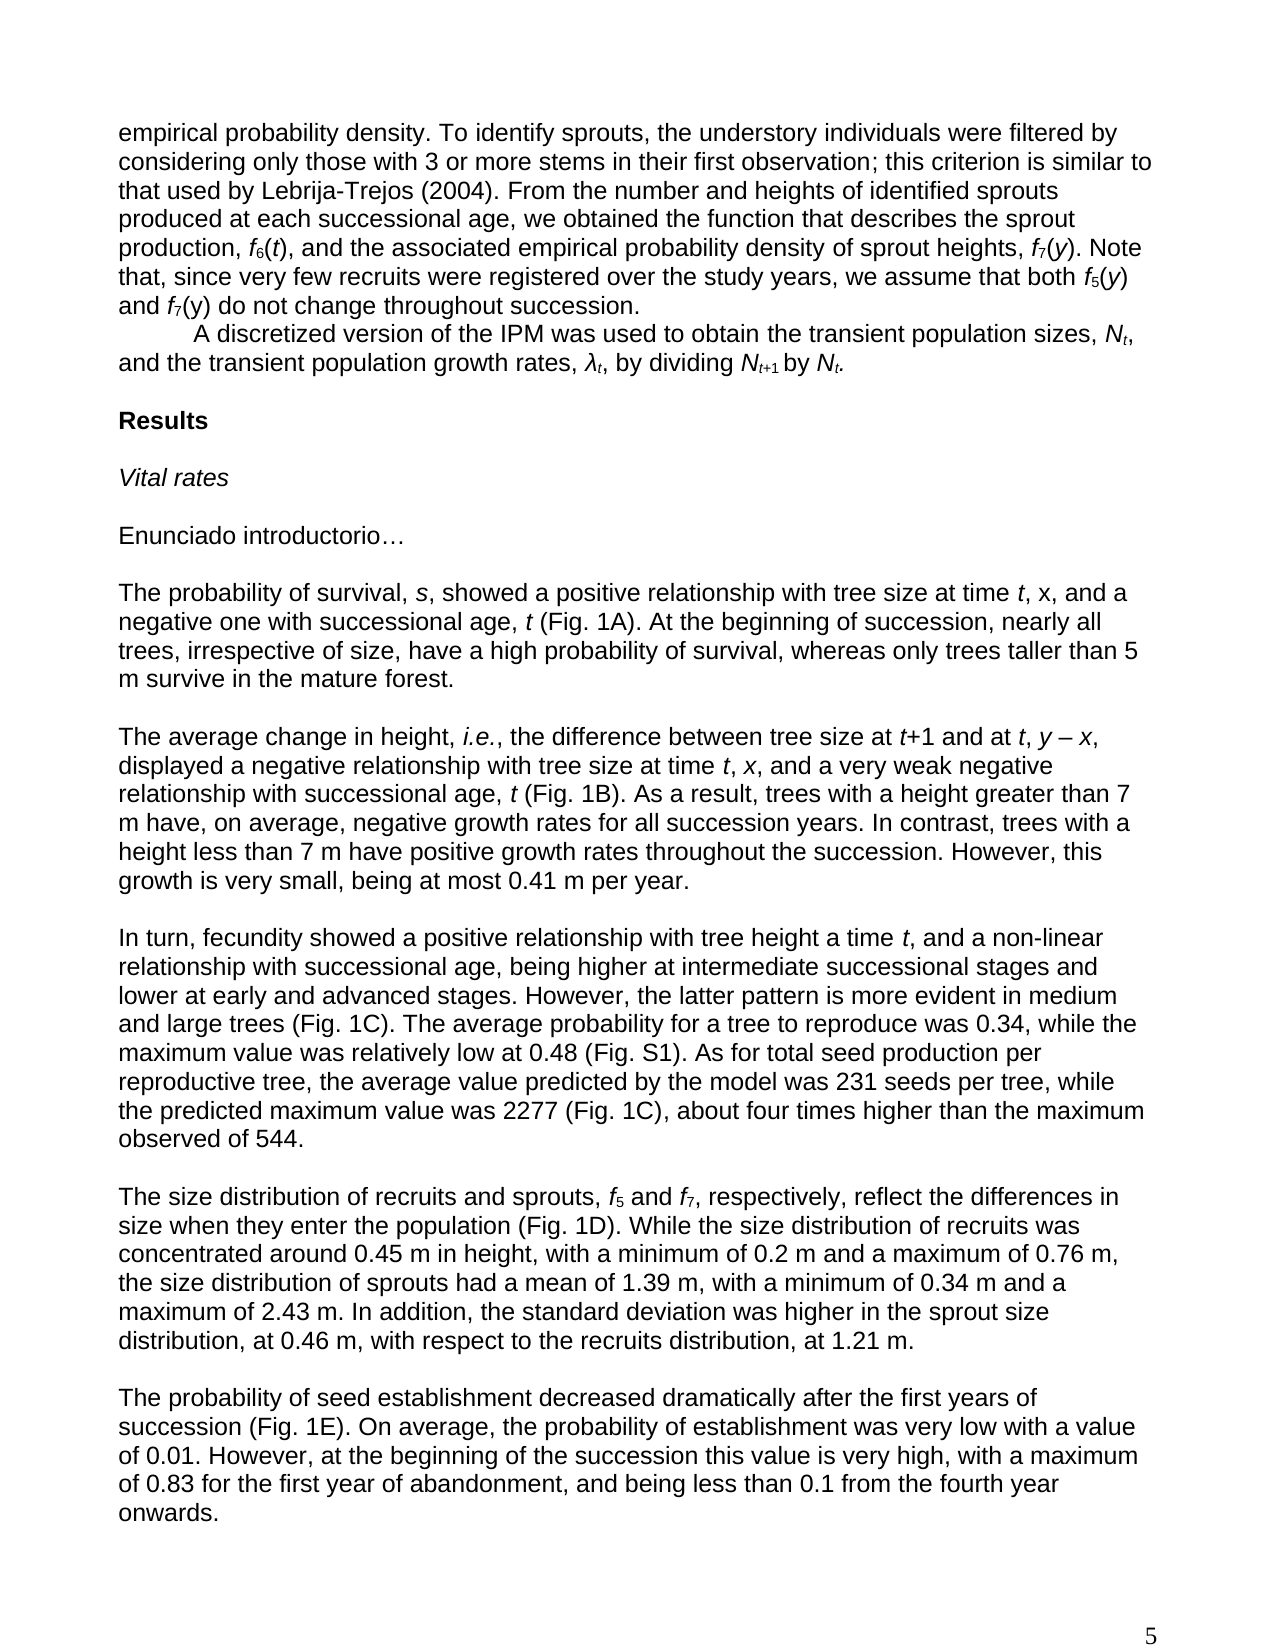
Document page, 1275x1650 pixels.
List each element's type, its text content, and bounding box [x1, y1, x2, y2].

text Enunciado introductorio… [118, 521, 1157, 549]
text A discretized version of the IPM was used to obtain the transient population sizes, Nt, and the transient population growth rates, λt, by dividing Nt+1 by Nt. [118, 319, 1157, 377]
text Results [118, 406, 1157, 434]
text In turn, fecundity showed a positive relationship with tree height a time t, and a non-linear relationship with successional age, being higher at intermediate successional stages and lower at early and advanced stages. However, the latter pattern is more evident in medium and large trees (Fig. 1C). The average probability for a tree to reproduce was 0.34, while the maximum value was relatively low at 0.48 (Fig. S1). As for total seed production per reproductive tree, the average value predicted by the model was 231 seeds per tree, while the predicted maximum value was 2277 (Fig. 1C), about four times higher than the maximum observed of 544. [118, 923, 1157, 1153]
text empirical probability density. To identify sprouts, the understory individuals were filtered by considering only those with 3 or more stems in their first observation; this criterion is similar to that used by Lebrija-Trejos (2004). From the number and heights of identified sprouts produced at each successional age, we obtained the function that describes the sprout production, f6(t), and the associated empirical probability density of sprout heights, f7(y). Note that, since very few recruits were registered over the study years, we assume that both f5(y) and f7(y) do not change throughout succession. [118, 118, 1157, 319]
text The size distribution of recruits and sprouts, f5 and f7, respectively, reflect the differences in size when they enter the population (Fig. 1D). While the size distribution of recruits was concentrated around 0.45 m in height, with a minimum of 0.2 m and a maximum of 0.76 m, the size distribution of sprouts had a mean of 1.39 m, with a minimum of 0.34 m and a maximum of 2.43 m. In addition, the standard deviation was higher in the sprout size distribution, at 0.46 m, with respect to the recruits distribution, at 1.21 m. [118, 1182, 1157, 1354]
text The probability of seed establishment decreased dramatically after the first years of succession (Fig. 1E). On average, the probability of establishment was very low with a value of 0.01. However, at the beginning of the succession this value is very high, with a maximum of 0.83 for the first year of abandonment, and being less than 0.1 from the fourth year onwards. [118, 1383, 1157, 1527]
text The probability of survival, s, showed a positive relationship with tree size at time t, x, and a negative one with successional age, t (Fig. 1A). At the beginning of succession, nearly all trees, irrespective of size, have a high probability of survival, whereas only trees taller than 5 m survive in the mature forest. [118, 578, 1157, 693]
text Vital rates [118, 463, 1157, 492]
text The average change in height, i.e., the difference between tree size at t+1 and at t, y – x, displayed a negative relationship with tree size at time t, x, and a very weak negative relationship with successional age, t (Fig. 1B). As a result, trees with a height greater than 7 m have, on average, negative growth rates for all succession years. In contrast, trees with a height less than 7 m have positive growth rates throughout the succession. However, this growth is very small, being at most 0.41 m per year. [118, 722, 1157, 894]
